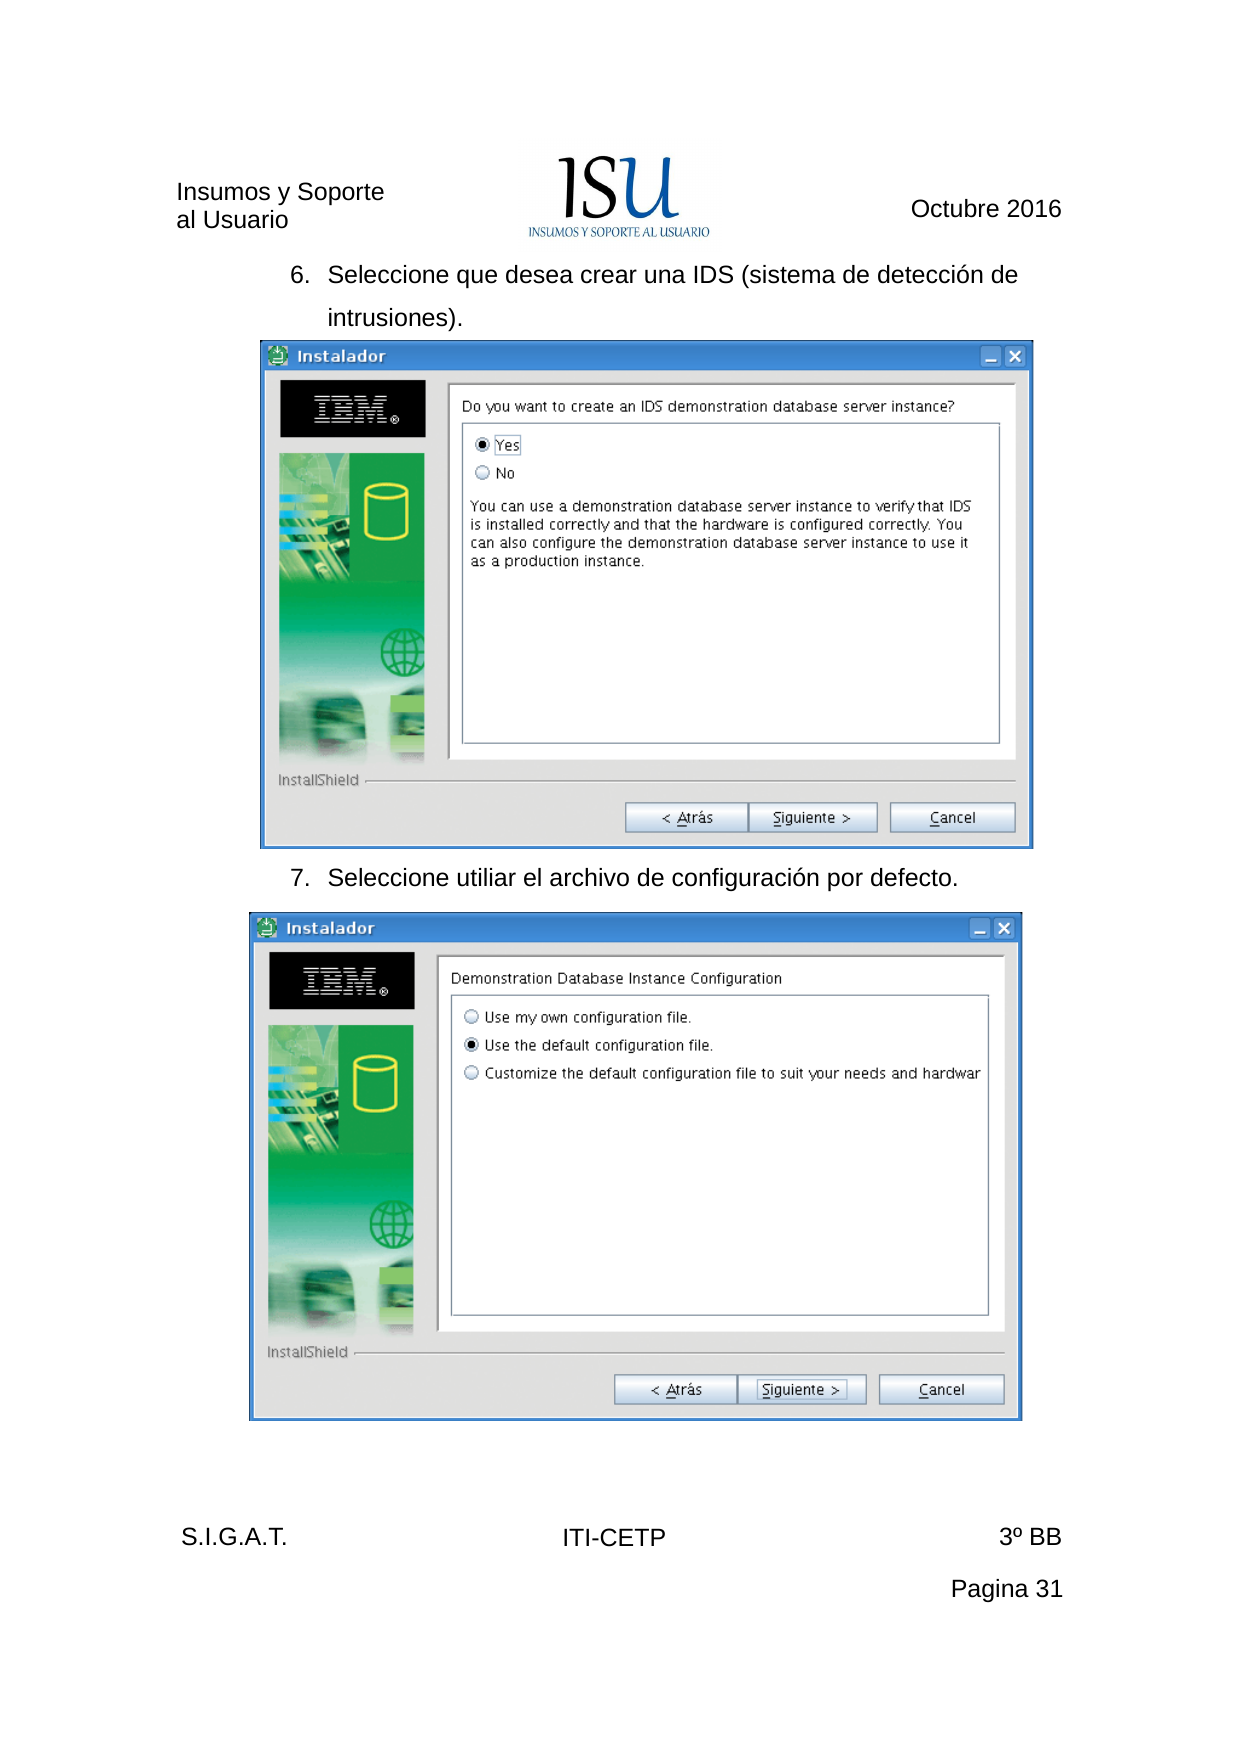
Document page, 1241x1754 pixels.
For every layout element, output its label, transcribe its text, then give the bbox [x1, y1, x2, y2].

list Seleccione utiliar el archivo de configuración por defecto. [290, 346, 1063, 1492]
picture [517, 138, 723, 252]
list Seleccione que desea crear una IDS (sistema de detección de intrusiones). [290, 260, 1063, 332]
